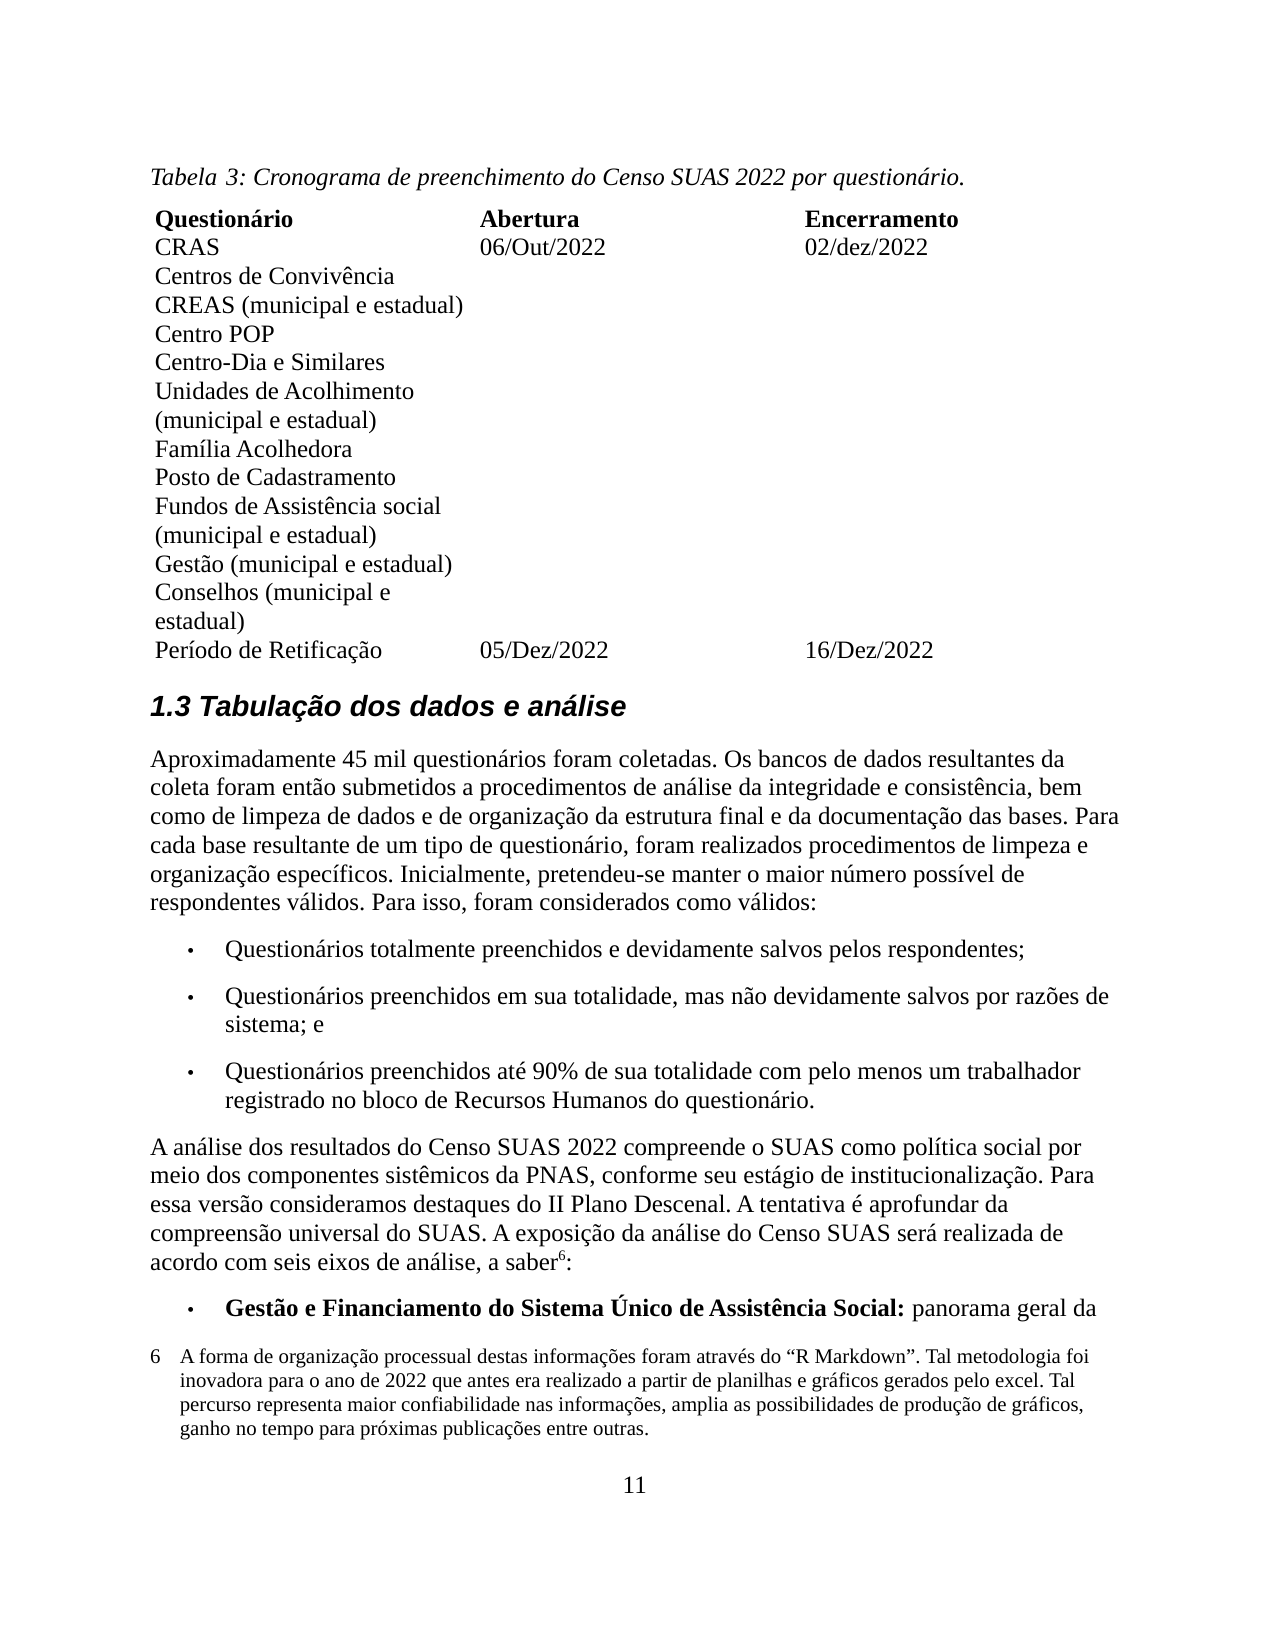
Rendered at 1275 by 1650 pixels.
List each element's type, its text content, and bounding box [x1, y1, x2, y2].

subtitle 1.3 Tabulação dos dados e análise [150, 689, 1125, 722]
table_cell Centro-Dia e Similares [150, 348, 475, 376]
table_header Abertura [475, 204, 800, 232]
list Questionários preenchidos até 90% de sua totalidade com pelo menos um trabalhador registrado no bloco de Recursos Humanos do questionário. [187, 1056, 1125, 1114]
text A forma de organização processual destas informações foram através do “R Markdown”. Tal metodologia foi inovadora para o ano de 2022 que antes era realizado a partir de planilhas e gráficos gerados pelo excel. Tal percurso representa maior confiabilidade nas informações, amplia as possibilidades de produção de gráficos, ganho no tempo para próximas publicações entre outras. [150, 1344, 1125, 1440]
text A análise dos resultados do Censo SUAS 2022 compreende o SUAS como política social por meio dos componentes sistêmicos da PNAS, conforme seu estágio de institucionalização. Para essa versão consideramos destaques do II Plano Descenal. A tentativa é aprofundar da compreensão universal do SUAS. A exposição da análise do Censo SUAS será realizada de acordo com seis eixos de análise, a saber: [150, 1132, 1125, 1275]
table_header Questionário [150, 204, 475, 232]
table_cell Unidades de Acolhimento (municipal e estadual) [150, 376, 475, 434]
table_cell CRAS [150, 233, 475, 261]
table_cell Centro POP [150, 319, 475, 347]
table_cell Posto de Cadastramento [150, 463, 475, 491]
table_cell 06/Out/2022 [475, 233, 800, 635]
table_cell 16/Dez/2022 [800, 635, 1125, 664]
table_cell 02/dez/2022 [800, 233, 1125, 635]
table_header Encerramento [800, 204, 1125, 232]
text Aproximadamente 45 mil questionários foram coletadas. Os bancos de dados resultantes da coleta foram então submetidos a procedimentos de análise da integridade e consistência, bem como de limpeza de dados e de organização da estrutura final e da documentação das bases. Para cada base resultante de um tipo de questionário, foram realizados procedimentos de limpeza e organização específicos. Inicialmente, pretendeu-se manter o maior número possível de respondentes válidos. Para isso, foram considerados como válidos: [150, 744, 1125, 916]
table_cell 05/Dez/2022 [475, 635, 800, 664]
table_cell Centros de Convivência [150, 261, 475, 290]
list Questionários totalmente preenchidos e devidamente salvos pelos respondentes; [187, 934, 1125, 963]
list Questionários preenchidos em sua totalidade, mas não devidamente salvos por razões de sistema; e [187, 981, 1125, 1038]
table_cell Gestão (municipal e estadual) [150, 549, 475, 577]
table_cell Família Acolhedora [150, 434, 475, 462]
table_cell Conselhos (municipal e estadual) [150, 578, 475, 635]
table_cell Período de Retificação [150, 635, 475, 664]
table_header Tabela 3: Cronograma de preenchimento do Censo SUAS 2022 por questionário. [150, 150, 1125, 204]
list Gestão e Financiamento do Sistema Único de Assistência Social: panorama geral da [187, 1293, 1125, 1322]
table_cell CREAS (municipal e estadual) [150, 290, 475, 319]
table_cell Fundos de Assistência social (municipal e estadual) [150, 491, 475, 549]
